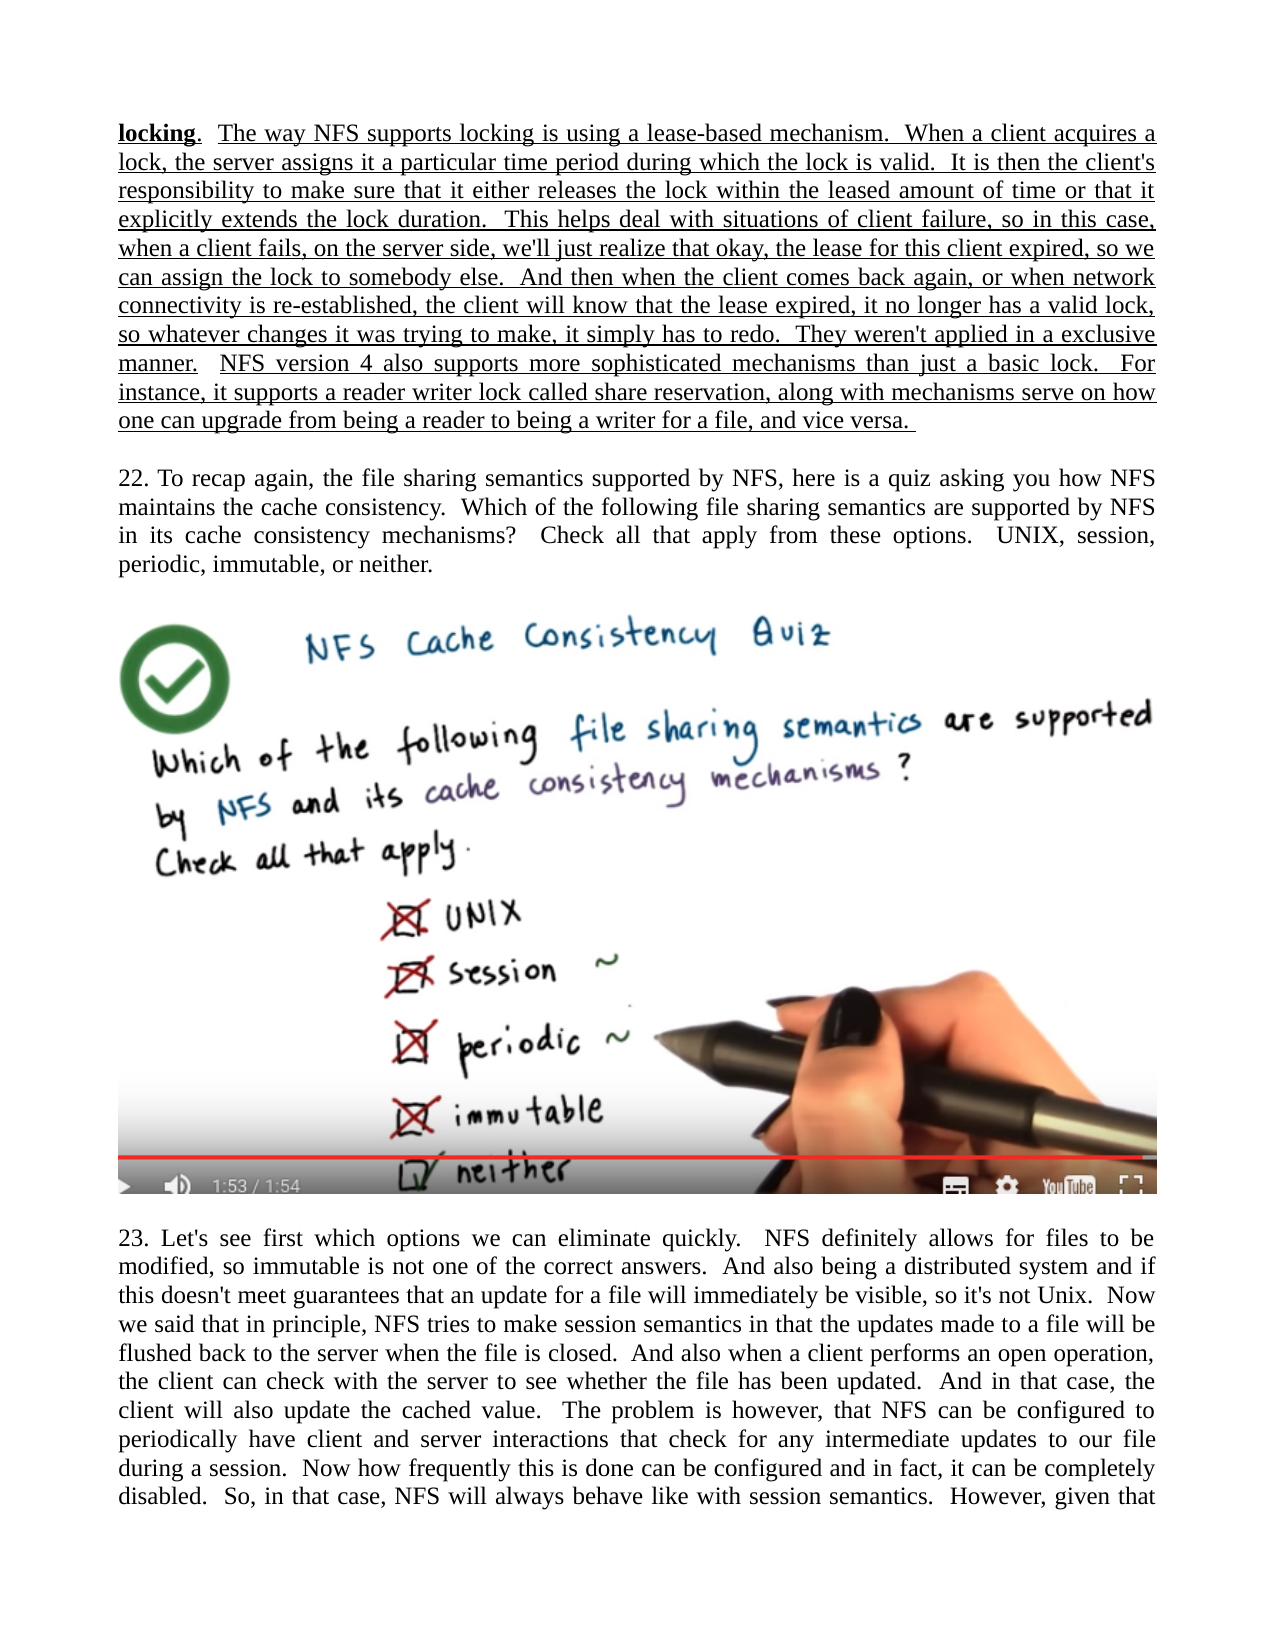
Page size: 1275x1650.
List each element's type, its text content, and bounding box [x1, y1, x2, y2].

text one can upgrade from being a reader to being a writer for a file, and vice versa. [118, 403, 1157, 434]
text locking. The way NFS supports locking is using a lease-based mechanism. When a client acquires a lock, the server assigns it a particular time period during which the lock is valid. It is then the client's responsibility to make sure that it either releases the lock within the leased amount of time or that it explicitly extends the lock duration. This helps deal with situations of client failure, so in this case, when a client fails, on the server side, we'll just realize that okay, the lease for this client expired, so we can assign the lock to somebody else. And then when the client comes back again, or when network connectivity is re-established, the client will know that the lease expired, it no longer has a valid lock, so whatever changes it was trying to make, it simply has to redo. They weren't applied in a exclusive [118, 118, 1157, 344]
text 23. Let's see first which options we can eliminate quickly. NFS definitely allows for files to be modified, so immutable is not one of the correct answers. And also being a distributed system and if this doesn't meet guarantees that an update for a file will immediately be visible, so it's not Unix. Now we said that in principle, NFS tries to make session semantics in that the updates made to a file will be flushed back to the server when the file is closed. And also when a client performs an open operation, the client can check with the server to see whether the file has been updated. And in that case, the client will also update the cached value. The problem is however, that NFS can be configured to periodically have client and server interactions that check for any intermediate updates to our file during a session. Now how frequently this is done can be configured and in fact, it can be completely disabled. So, in that case, NFS will always behave like with session semantics. However, given that [118, 1223, 1157, 1510]
picture [118, 606, 1157, 1194]
text manner. NFS version 4 also supports more sophisticated mechanisms than just a basic lock. For instance, it supports a reader writer lock called share reservation, along with mechanisms serve on how [118, 346, 1157, 402]
text 22. To recap again, the file sharing semantics supported by NFS, here is a quiz asking you how NFS maintains the cache consistency. Which of the following file sharing semantics are supported by NFS in its cache consistency mechanisms? Check all that apply from these options. UNIX, session, periodic, immutable, or neither. [118, 463, 1157, 578]
